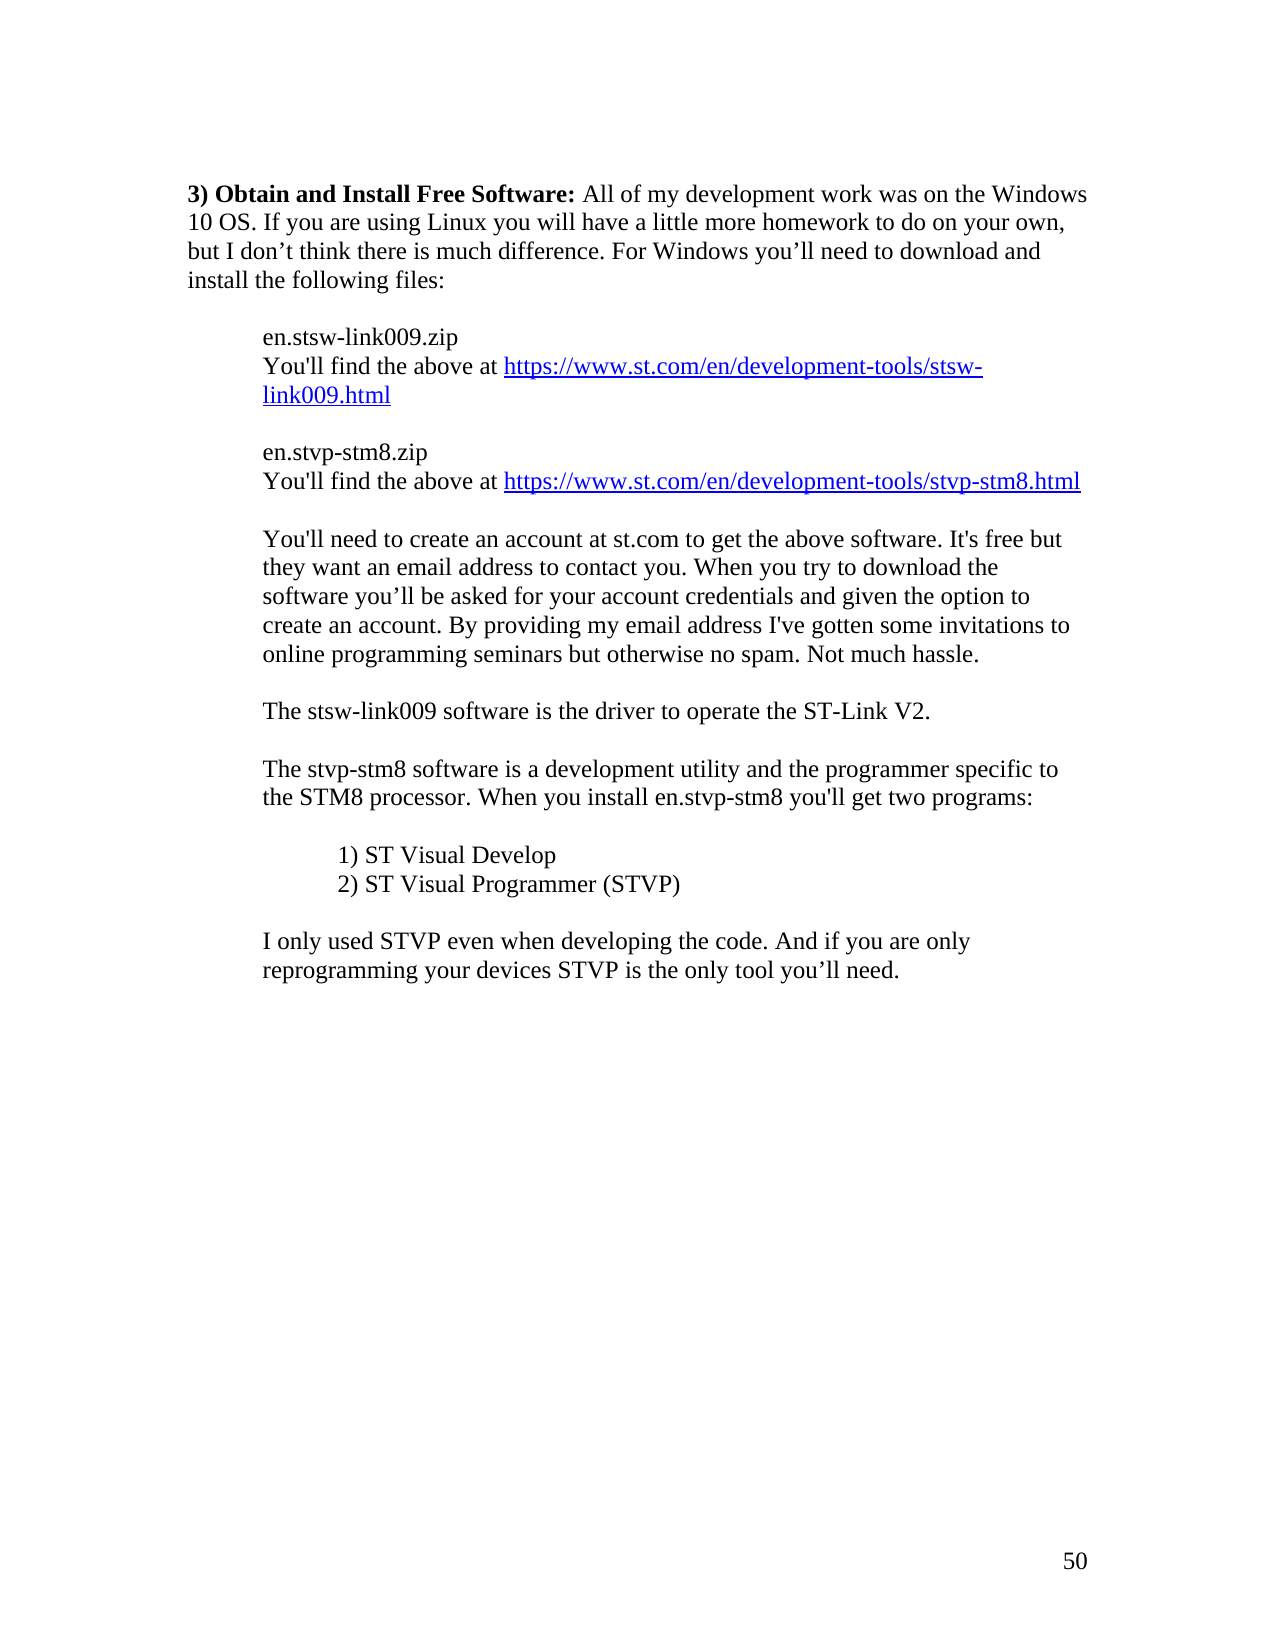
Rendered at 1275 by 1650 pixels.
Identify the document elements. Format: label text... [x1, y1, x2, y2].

text 3) Obtain and Install Free Software: All of my development work was on the Windows 10 OS. If you are using Linux you will have a little more homework to do on your own, but I don’t think there is much difference. For Windows you’ll need to download and install the following files: [187, 179, 1087, 294]
text You'll find the above at https://www.st.com/en/development-tools/stsw-link009.html [262, 351, 1087, 409]
text I only used STVP even when developing the code. And if you are only reprogramming your devices STVP is the only tool you’ll need. [262, 926, 1087, 984]
text 2) ST Visual Programmer (STVP) [337, 869, 1087, 897]
text You'll find the above at https://www.st.com/en/development-tools/stvp-stm8.html [262, 466, 1087, 495]
text The stsw-link009 software is the driver to operate the ST-Link V2. [262, 696, 1087, 725]
text The stvp-stm8 software is a development utility and the programmer specific to the STM8 processor. When you install en.stvp-stm8 you'll get two programs: [262, 754, 1087, 811]
text en.stsw-link009.zip [262, 322, 1087, 351]
text 1) ST Visual Develop [337, 840, 1087, 869]
text You'll need to create an account at st.com to get the above software. It's free but they want an email address to contact you. When you try to download the software you’ll be asked for your account credentials and given the option to create an account. By providing my email address I've gotten some invitations to online programming seminars but otherwise no spam. Not much hassle. [262, 524, 1087, 667]
text en.stvp-stm8.zip [262, 437, 1087, 466]
